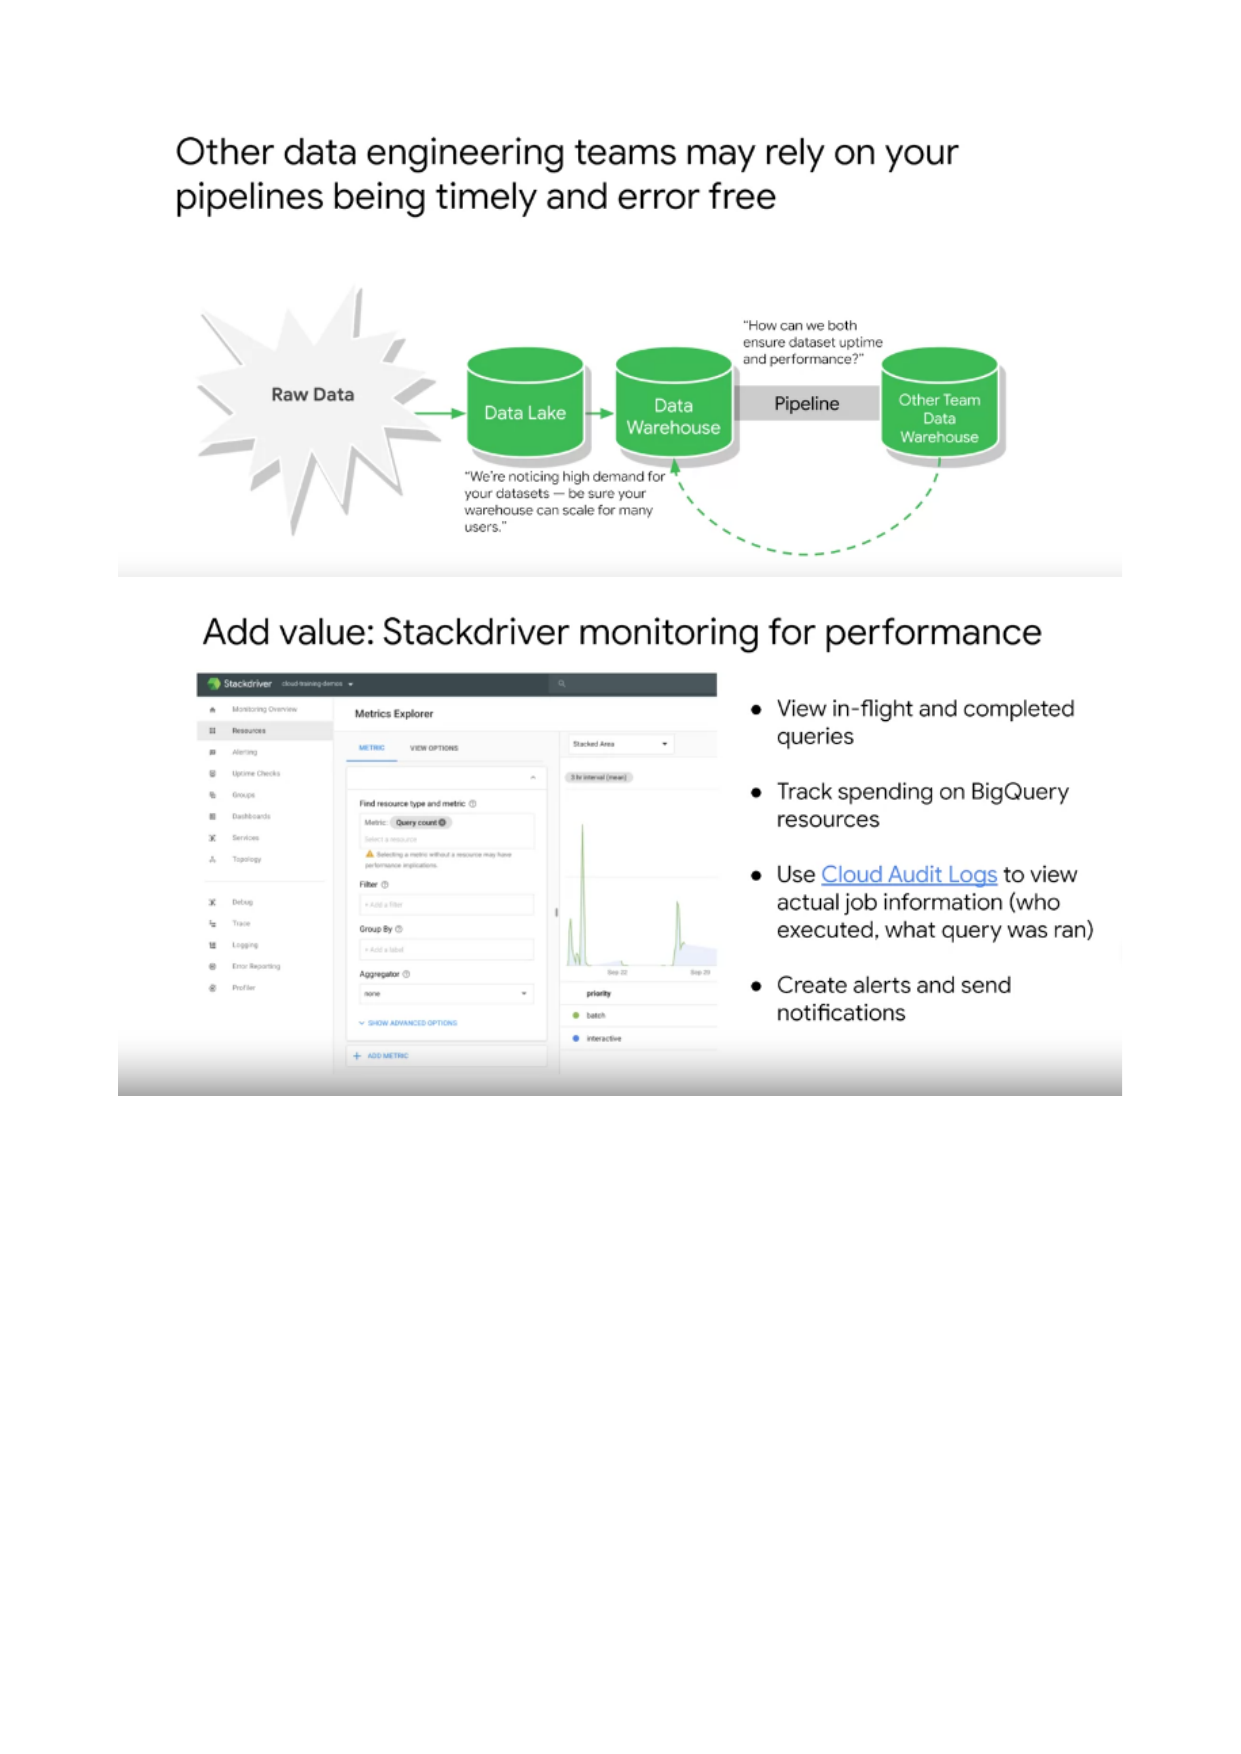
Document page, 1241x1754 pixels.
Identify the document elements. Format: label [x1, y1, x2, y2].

picture [118, 605, 1123, 1096]
picture [118, 118, 1123, 577]
